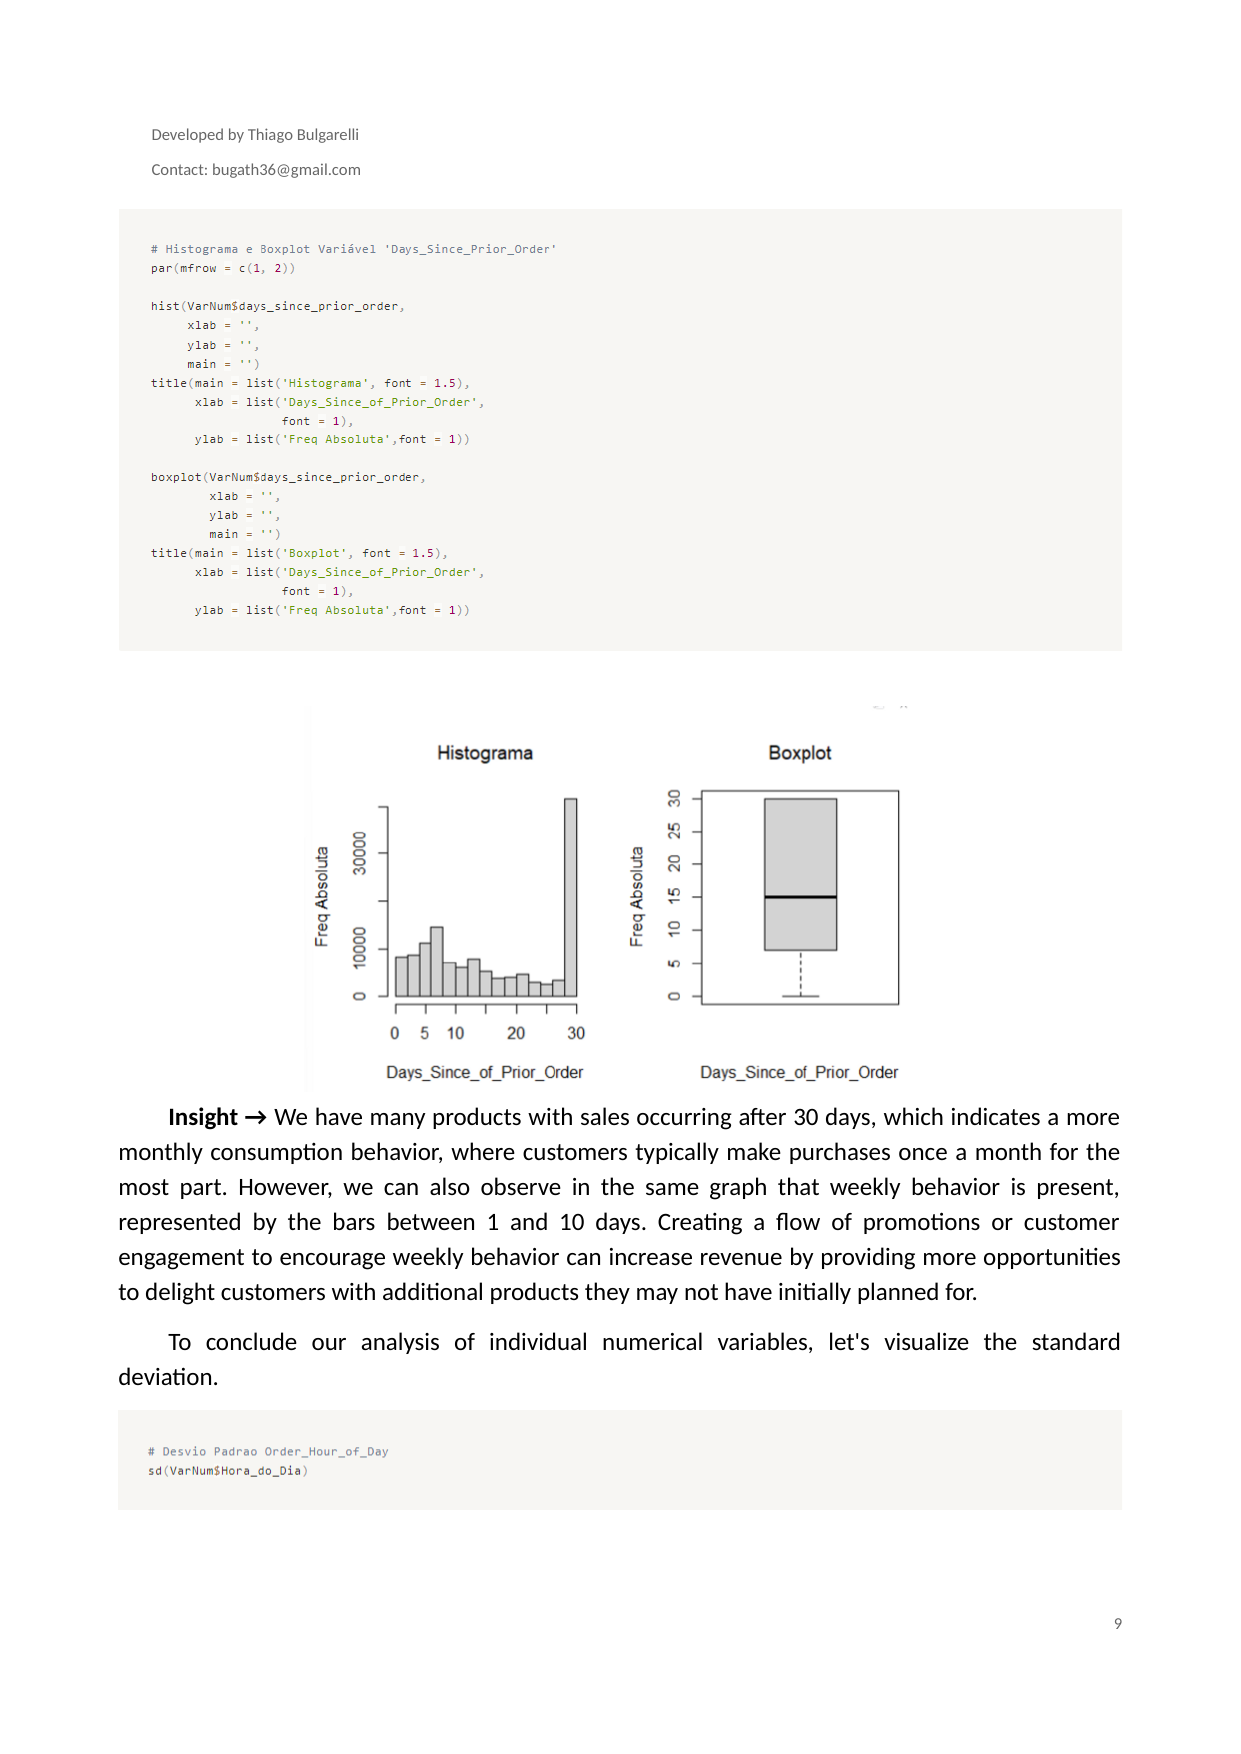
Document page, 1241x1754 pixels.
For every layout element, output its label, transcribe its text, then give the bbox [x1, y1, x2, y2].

text To conclude our analysis of individual numerical variables, let's visualize the standard deviation. [118, 1326, 1122, 1391]
picture [118, 209, 1123, 651]
text Insight → We have many products with sales occurring after 30 days, which indicates a more monthly consumption behavior, where customers typically make purchases once a month for the most part. However, we can also observe in the same graph that weekly behavior is present, represented by the bars between 1 and 10 days. Creating a flow of promotions or customer engagement to encourage weekly behavior can increase revenue by providing more opportunities to delight customers with additional products they may not have initially planned for. [118, 1101, 1122, 1307]
picture [303, 704, 938, 1092]
picture [118, 1410, 1123, 1510]
